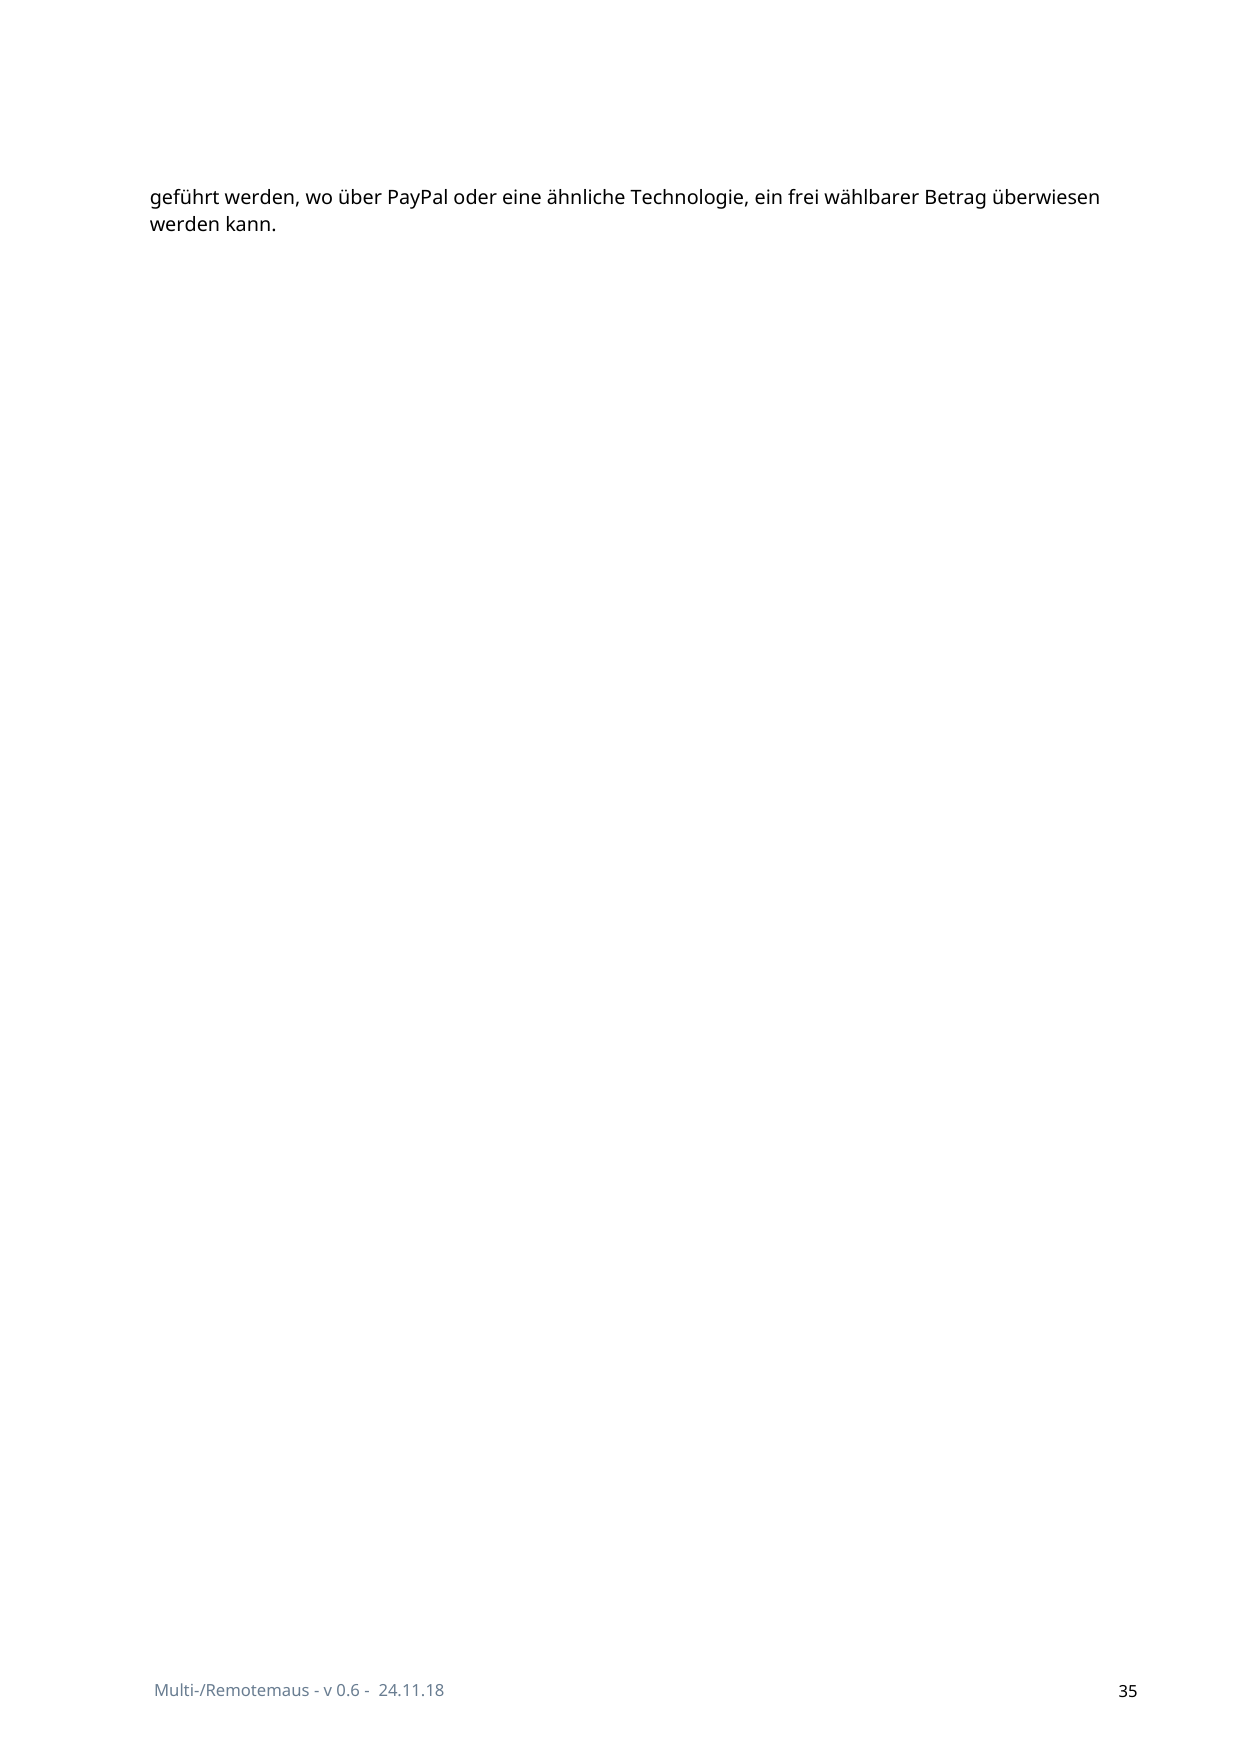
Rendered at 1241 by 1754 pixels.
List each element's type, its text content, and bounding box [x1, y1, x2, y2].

text geführt werden, wo über PayPal oder eine ähnliche Technologie, ein frei wählbarer Betrag überwiesen werden kann. [149, 183, 1136, 237]
